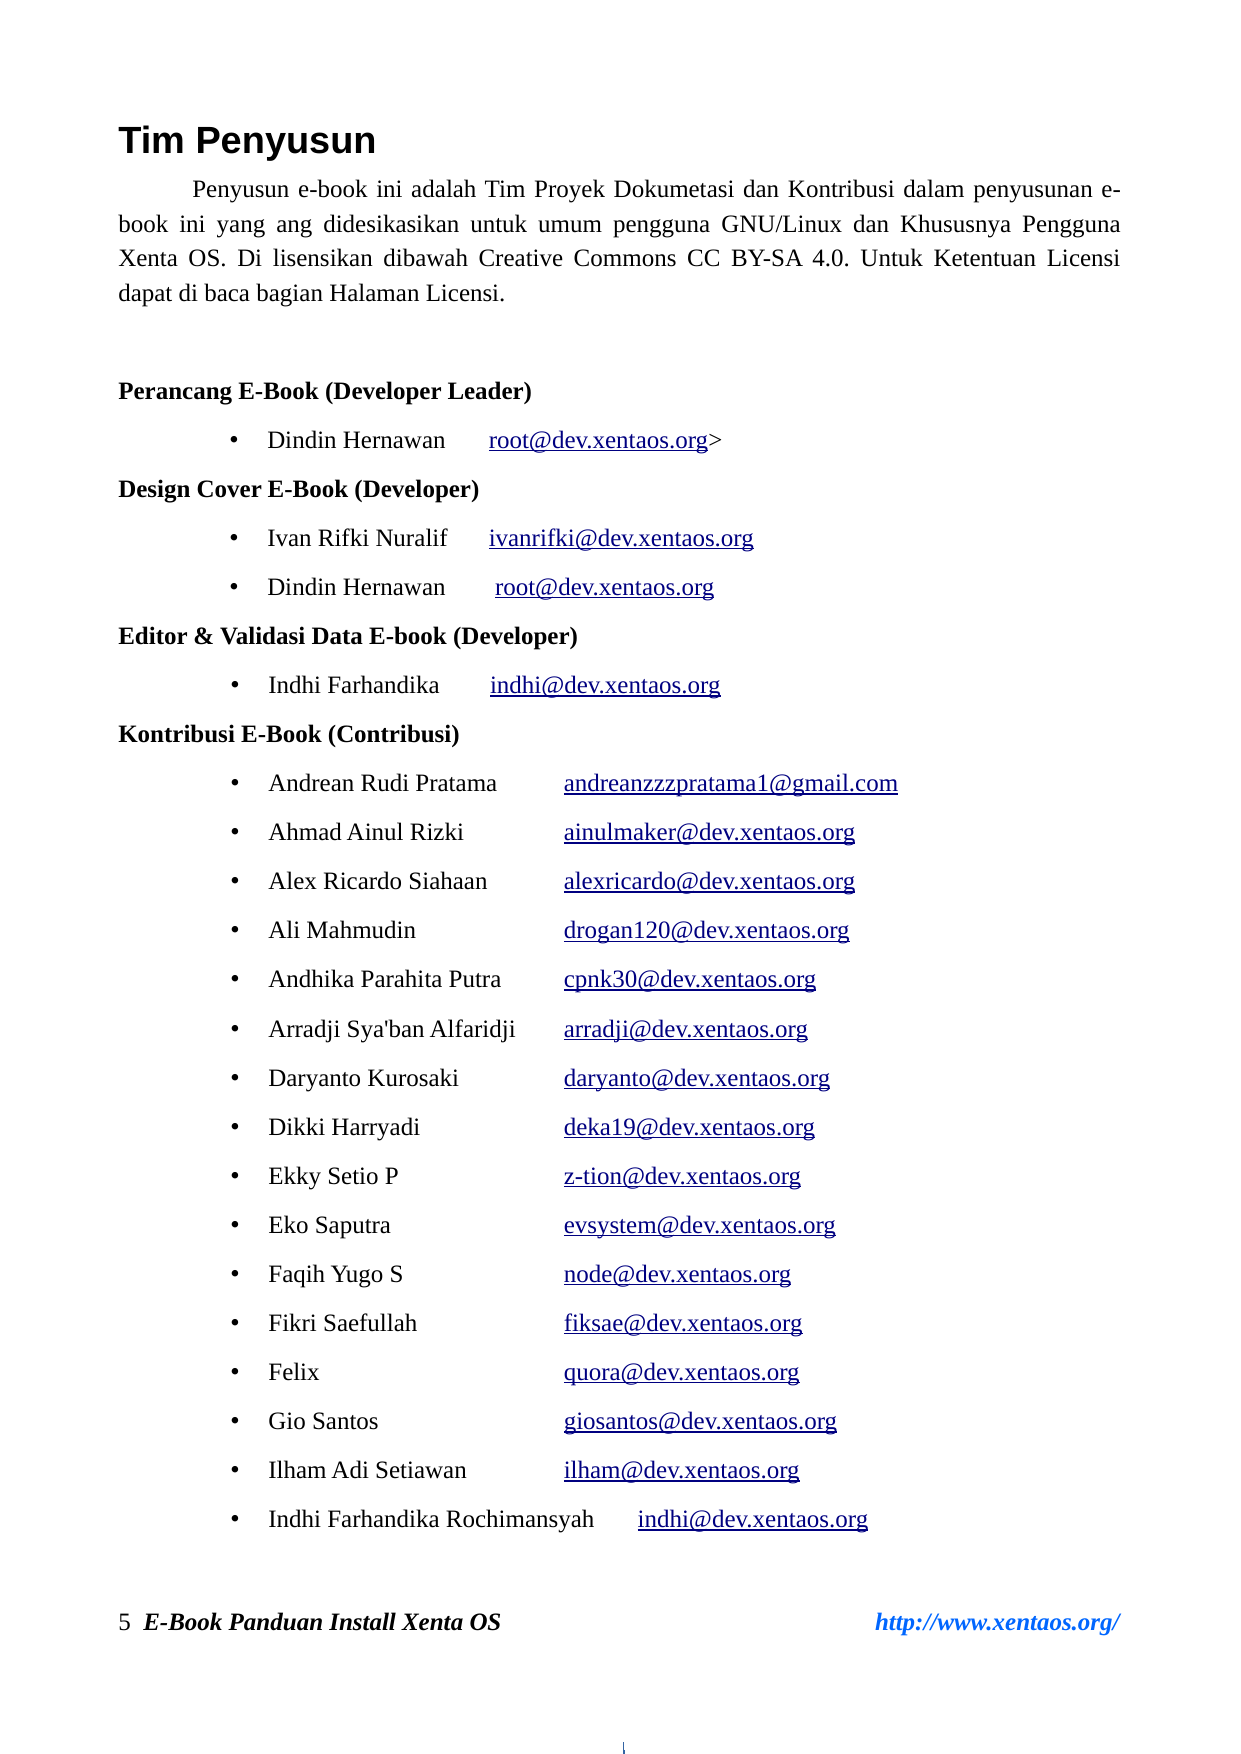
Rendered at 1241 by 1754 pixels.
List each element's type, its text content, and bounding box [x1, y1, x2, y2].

list Ahmad Ainul Rizki ainulmaker@dev.xentaos.org [231, 817, 1122, 846]
list Daryanto Kurosaki daryanto@dev.xentaos.org [231, 1063, 1122, 1091]
text Kontribusi E-Book (Contribusi) [118, 719, 1122, 748]
list Indhi Farhandika indhi@dev.xentaos.org [231, 670, 1122, 699]
text Editor & Validasi Data E-book (Developer) [118, 621, 1122, 650]
list Eko Saputra evsystem@dev.xentaos.org [231, 1210, 1122, 1239]
text Design Cover E-Book (Developer) [118, 474, 1122, 503]
subtitle Tim Penyusun [118, 118, 1122, 162]
list Ivan Rifki Nuralif ivanrifki@dev.xentaos.org [229, 523, 1122, 552]
list Arradji Sya'ban Alfaridji arradji@dev.xentaos.org [231, 1014, 1122, 1042]
list Ilham Adi Setiawan ilham@dev.xentaos.org [231, 1455, 1122, 1484]
list Dikki Harryadi deka19@dev.xentaos.org [231, 1112, 1122, 1141]
list Dindin Hernawan root@dev.xentaos.org [229, 572, 1122, 601]
list Ekky Setio P z-tion@dev.xentaos.org [231, 1161, 1122, 1189]
list Alex Ricardo Siahaan alexricardo@dev.xentaos.org [231, 866, 1122, 895]
list Indhi Farhandika Rochimansyah indhi@dev.xentaos.org [231, 1504, 1122, 1533]
text Perancang E-Book (Developer Leader) [118, 376, 1122, 404]
list Ali Mahmudin drogan120@dev.xentaos.org [231, 916, 1122, 944]
list Andrean Rudi Pratama andreanzzzpratama1@gmail.com [231, 768, 1122, 797]
list Gio Santos giosantos@dev.xentaos.org [231, 1406, 1122, 1435]
list Felix quora@dev.xentaos.org [231, 1357, 1122, 1386]
list Andhika Parahita Putra cpnk30@dev.xentaos.org [231, 964, 1122, 993]
text Penyusun e-book ini adalah Tim Proyek Dokumetasi dan Kontribusi dalam penyusunan e-book ini yang ang didesikasikan untuk umum pengguna GNU/Linux dan Khususnya Pengguna Xenta OS. Di lisensikan dibawah Creative Commons CC BY-SA 4.0. Untuk Ketentuan Licensi dapat di baca bagian Halaman Licensi. [118, 174, 1122, 306]
list Faqih Yugo S node@dev.xentaos.org [231, 1259, 1122, 1288]
list Dindin Hernawan root@dev.xentaos.org> [229, 425, 1122, 454]
list Fikri Saefullah fiksae@dev.xentaos.org [231, 1308, 1122, 1337]
